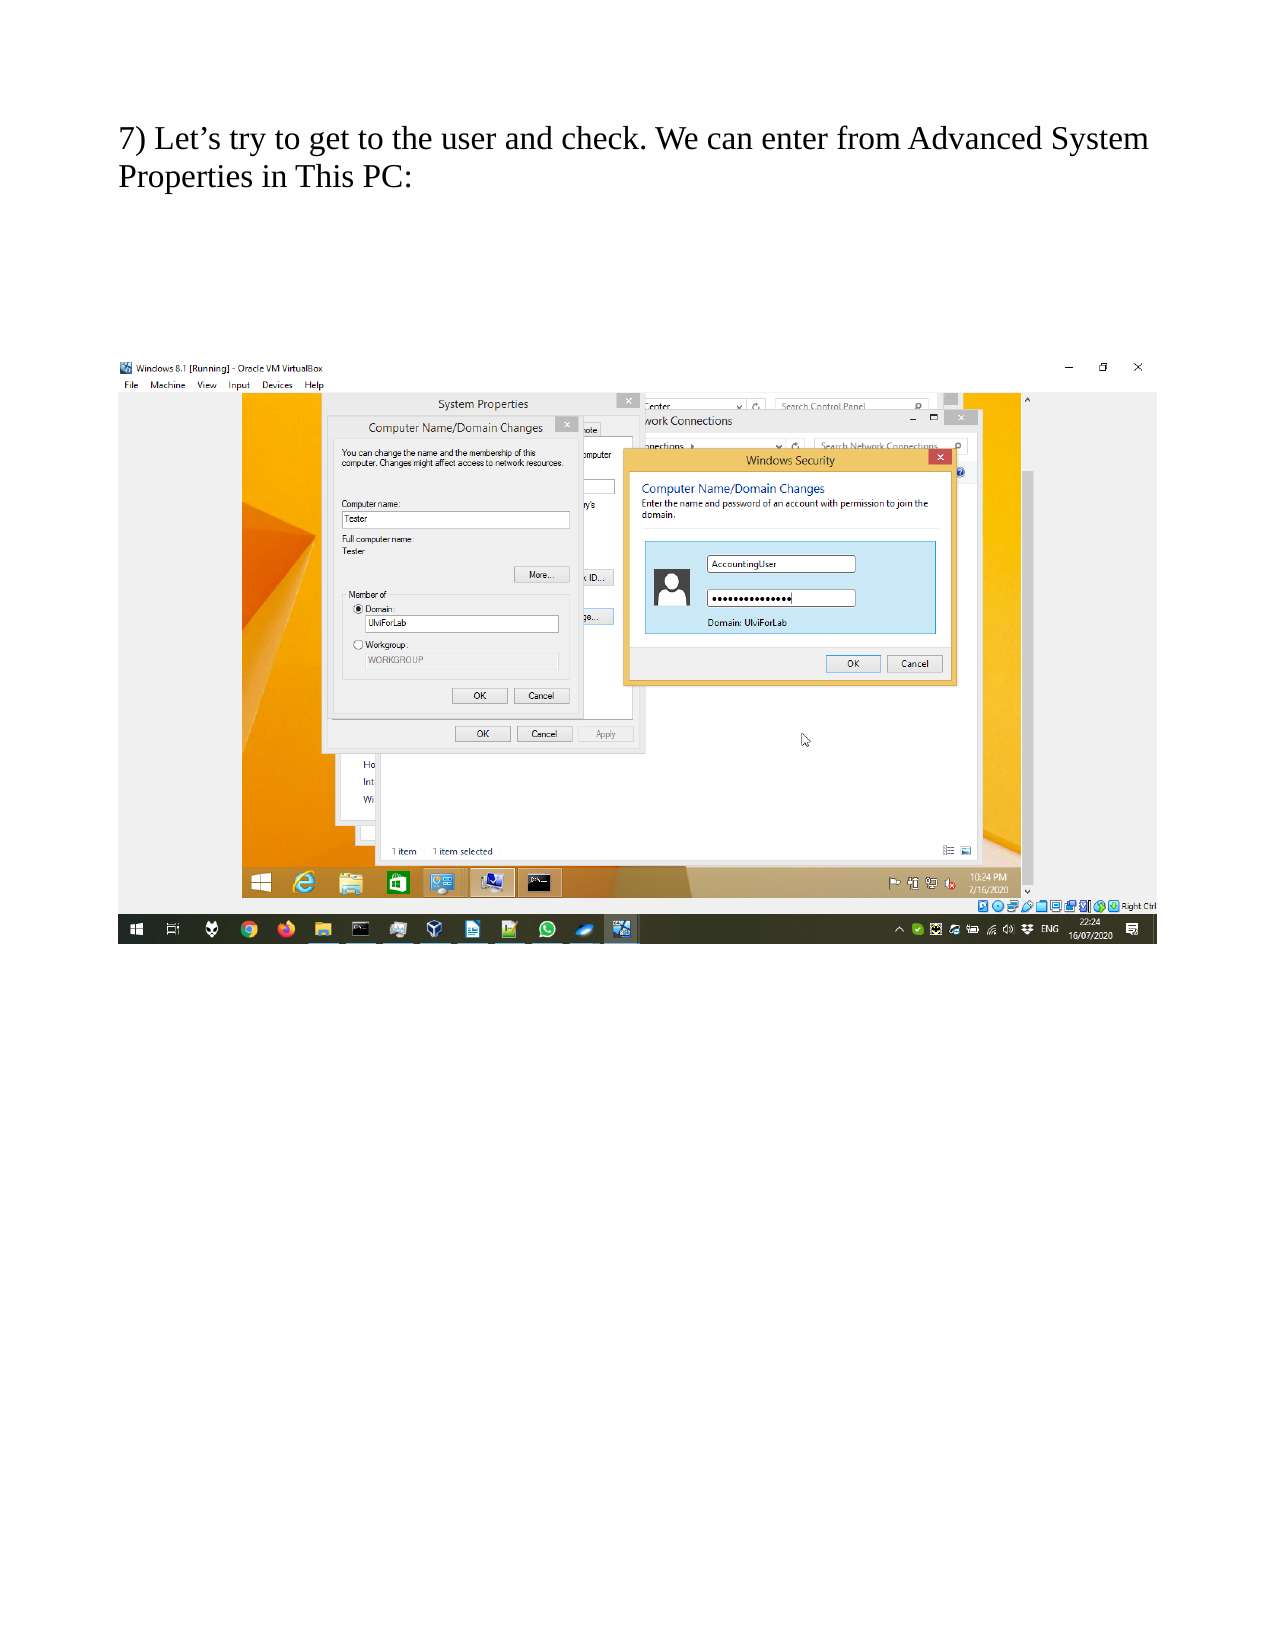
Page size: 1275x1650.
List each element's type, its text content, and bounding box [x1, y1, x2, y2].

picture [118, 360, 1157, 944]
text 7) Let’s try to get to the user and check. We can enter from Advanced System Properties in This PC: [118, 118, 1157, 195]
